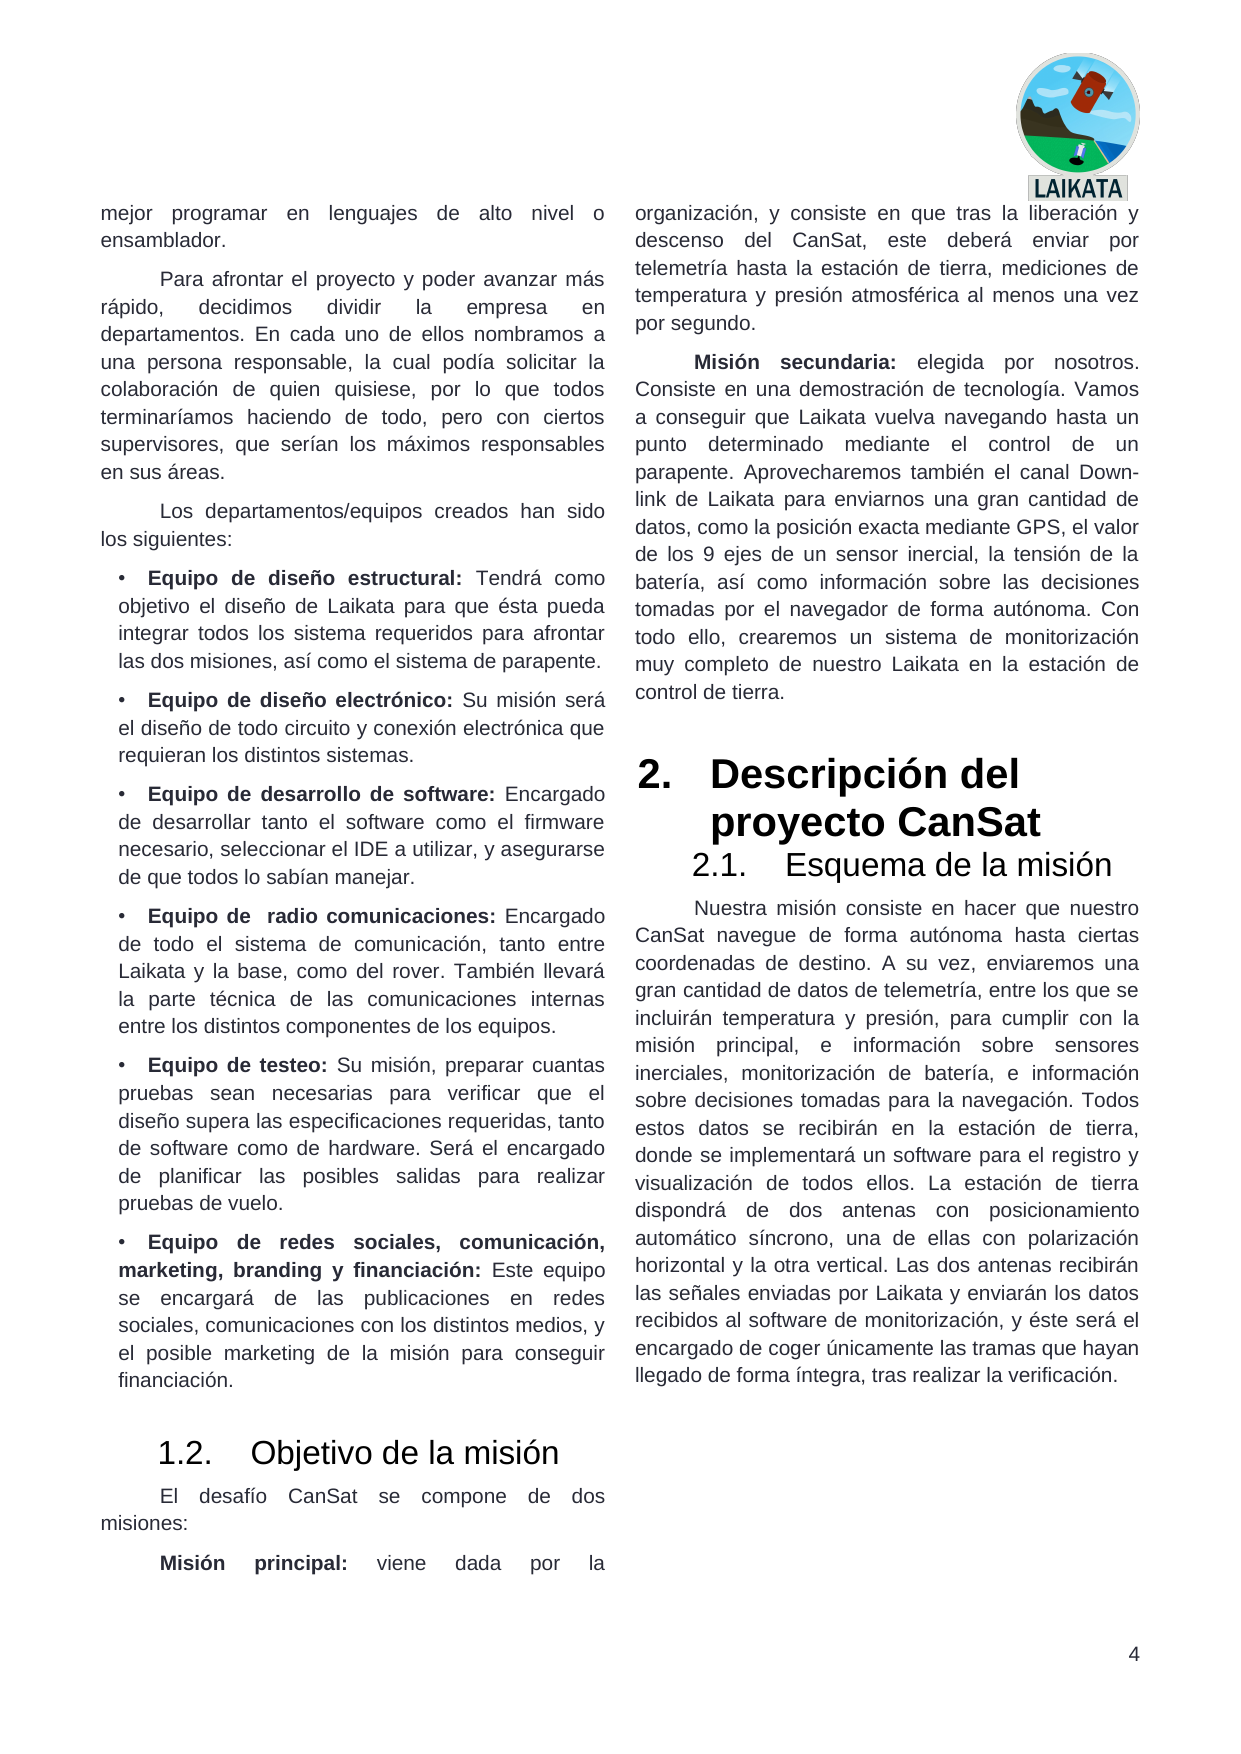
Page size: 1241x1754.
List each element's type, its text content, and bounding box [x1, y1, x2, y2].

list Equipo de diseño estructural: Tendrá como objetivo el diseño de Laikata para que ésta pueda integrar todos los sistema requeridos para afrontar las dos misiones, así como el sistema de parapente. [118, 566, 605, 672]
text Los departamentos/equipos creados han sido los siguientes: [100, 499, 605, 551]
list Equipo de desarrollo de software: Encargado de desarrollar tanto el software como el firmware necesario, seleccionar el IDE a utilizar, y asegurarse de que todos lo sabían manejar. [118, 782, 605, 889]
text Para afrontar el proyecto y poder avanzar más rápido, decidimos dividir la empresa en departamentos. En cada uno de ellos nombramos a una persona responsable, la cual podía solicitar la colaboración de quien quisiese, por lo que todos terminaríamos haciendo de todo, pero con ciertos supervisores, que serían los máximos responsables en sus áreas. [100, 267, 605, 484]
list Equipo de radio comunicaciones: Encargado de todo el sistema de comunicación, tanto entre Laikata y la base, como del rover. También llevará la parte técnica de las comunicaciones internas entre los distintos componentes de los equipos. [118, 904, 605, 1038]
text organización, y consiste en que tras la liberación y descenso del CanSat, este deberá enviar por telemetría hasta la estación de tierra, mediciones de temperatura y presión atmosférica al menos una vez por segundo. [635, 201, 1140, 334]
text Misión principal: viene dada por la [100, 1551, 605, 1574]
subtitle Esquema de la misión [747, 845, 1140, 883]
subtitle Objetivo de la misión [213, 1433, 605, 1471]
list Equipo de diseño electrónico: Su misión será el diseño de todo circuito y conexión electrónica que requieran los distintos sistemas. [118, 688, 605, 767]
subtitle Descripción del proyecto CanSat [672, 749, 1140, 845]
text mejor programar en lenguajes de alto nivel o ensamblador. [100, 201, 605, 252]
text Misión secundaria: elegida por nosotros. Consiste en una demostración de tecnología. Vamos a conseguir que Laikata vuelva navegando hasta un punto determinado mediante el control de un parapente. Aprovecharemos también el canal Down-link de Laikata para enviarnos una gran cantidad de datos, como la posición exacta mediante GPS, el valor de los 9 ejes de un sensor inercial, la tensión de la batería, así como información sobre las decisiones tomadas por el navegador de forma autónoma. Con todo ello, crearemos un sistema de monitorización muy completo de nuestro Laikata en la estación de control de tierra. [635, 350, 1140, 704]
picture [1016, 53, 1140, 201]
text El desafío CanSat se compone de dos misiones: [100, 1484, 605, 1535]
list Equipo de testeo: Su misión, preparar cuantas pruebas sean necesarias para verificar que el diseño supera las especificaciones requeridas, tanto de software como de hardware. Será el encargado de planificar las posibles salidas para realizar pruebas de vuelo. [118, 1053, 605, 1215]
text Nuestra misión consiste en hacer que nuestro CanSat navegue de forma autónoma hasta ciertas coordenadas de destino. A su vez, enviaremos una gran cantidad de datos de telemetría, entre los que se incluirán temperatura y presión, para cumplir con la misión principal, e información sobre sensores inerciales, monitorización de batería, e información sobre decisiones tomadas para la navegación. Todos estos datos se recibirán en la estación de tierra, donde se implementará un software para el registro y visualización de todos ellos. La estación de tierra dispondrá de dos antenas con posicionamiento automático síncrono, una de ellas con polarización horizontal y la otra vertical. Las dos antenas recibirán las señales enviadas por Laikata y enviarán los datos recibidos al software de monitorización, y éste será el encargado de coger únicamente las tramas que hayan llegado de forma íntegra, tras realizar la verificación. [635, 896, 1140, 1387]
list Equipo de redes sociales, comunicación, marketing, branding y financiación: Este equipo se encargará de las publicaciones en redes sociales, comunicaciones con los distintos medios, y el posible marketing de la misión para conseguir financiación. [118, 1230, 605, 1392]
